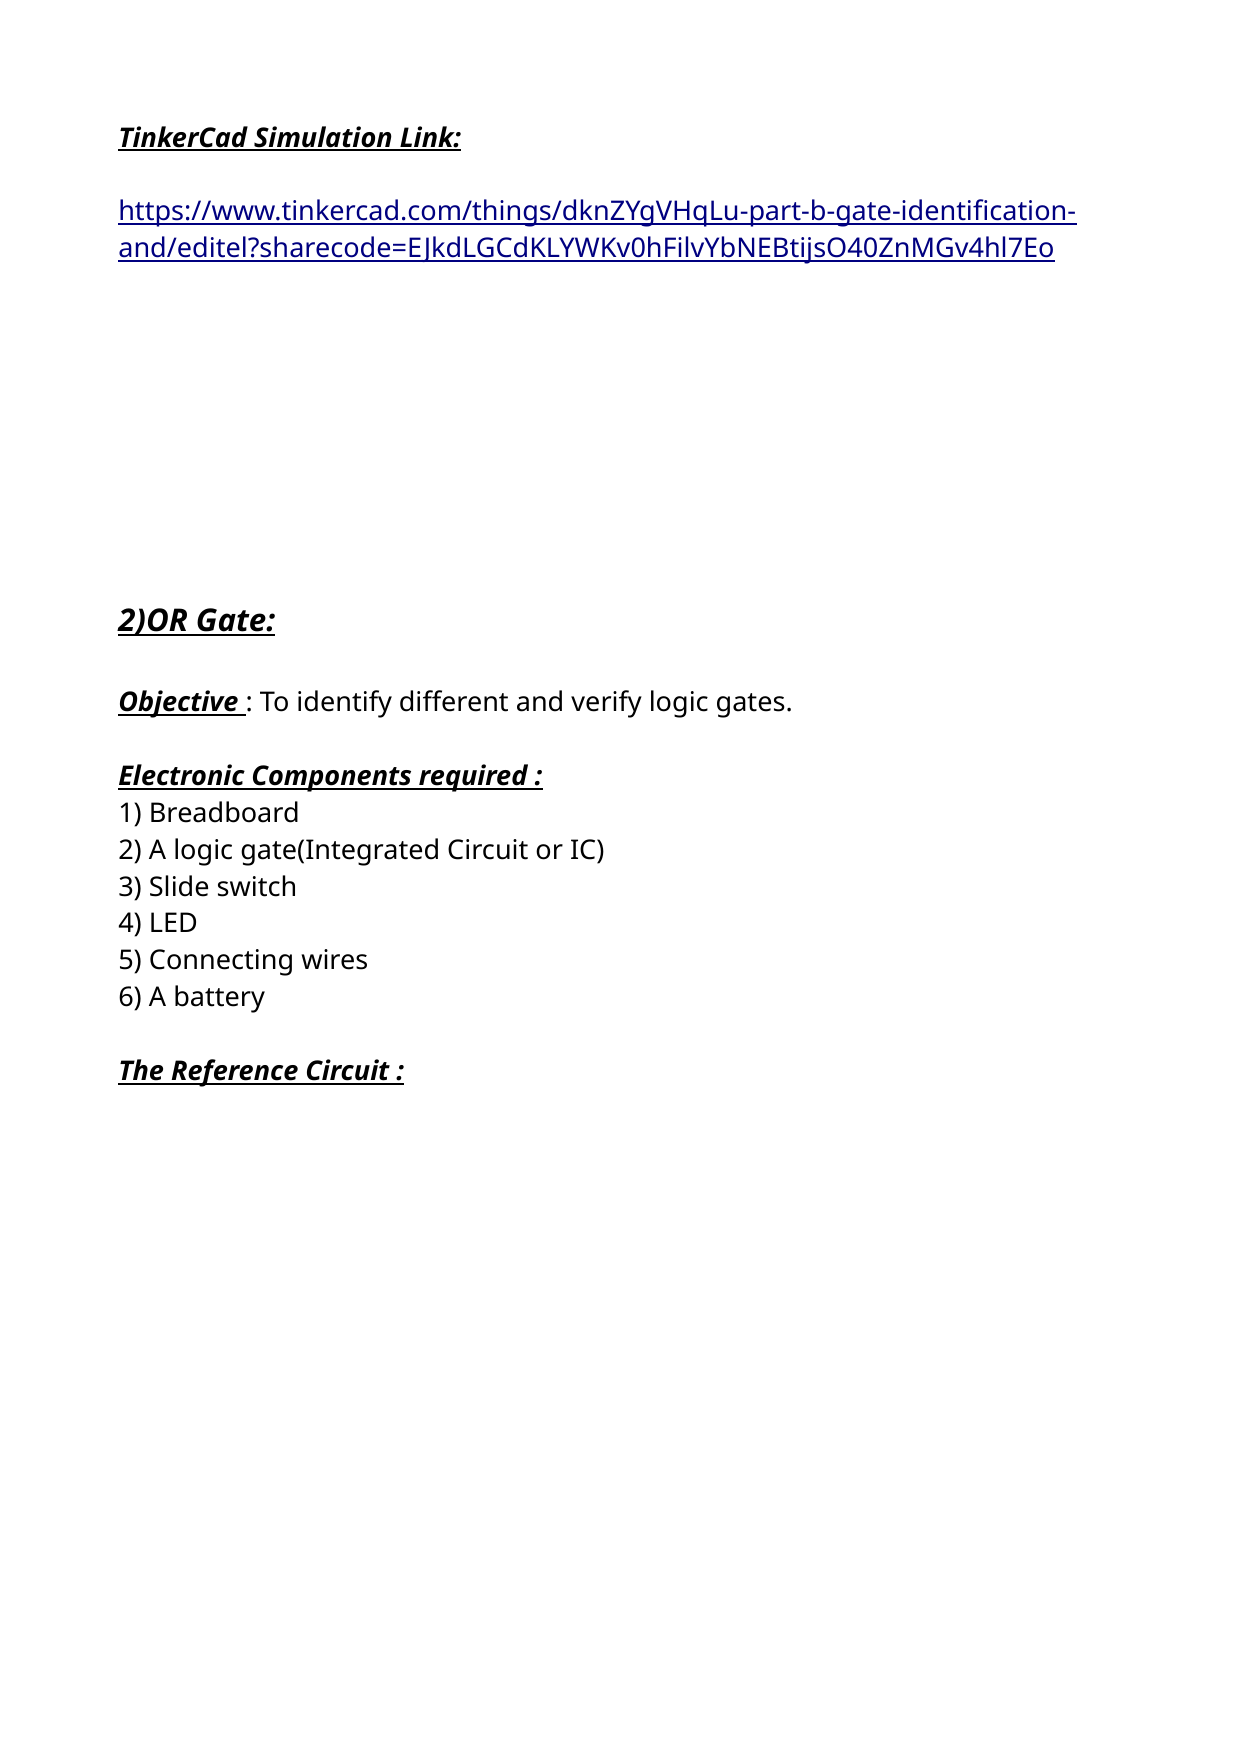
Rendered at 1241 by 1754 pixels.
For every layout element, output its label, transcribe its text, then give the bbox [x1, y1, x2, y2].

text 4) LED [118, 904, 1122, 941]
text 6) A battery [118, 978, 1122, 1014]
text TinkerCad Simulation Link: [118, 118, 1122, 155]
text Objective : To identify different and verify logic gates. [118, 683, 1122, 719]
text 2) A logic gate(Integrated Circuit or IC) [118, 830, 1122, 867]
text 1) Breadboard [118, 793, 1122, 830]
text https://www.tinkercad.com/things/dknZYgVHqLu-part-b-gate-identification-and/editel?sharecode=EJkdLGCdKLYWKv0hFilvYbNEBtijsO40ZnMGv4hl7Eo [118, 192, 1122, 266]
text Electronic Components required : [118, 756, 1122, 793]
text 5) Connecting wires [118, 941, 1122, 978]
text 3) Slide switch [118, 867, 1122, 904]
text The Reference Circuit : [118, 1051, 1122, 1088]
text 2)OR Gate: [118, 597, 1122, 640]
